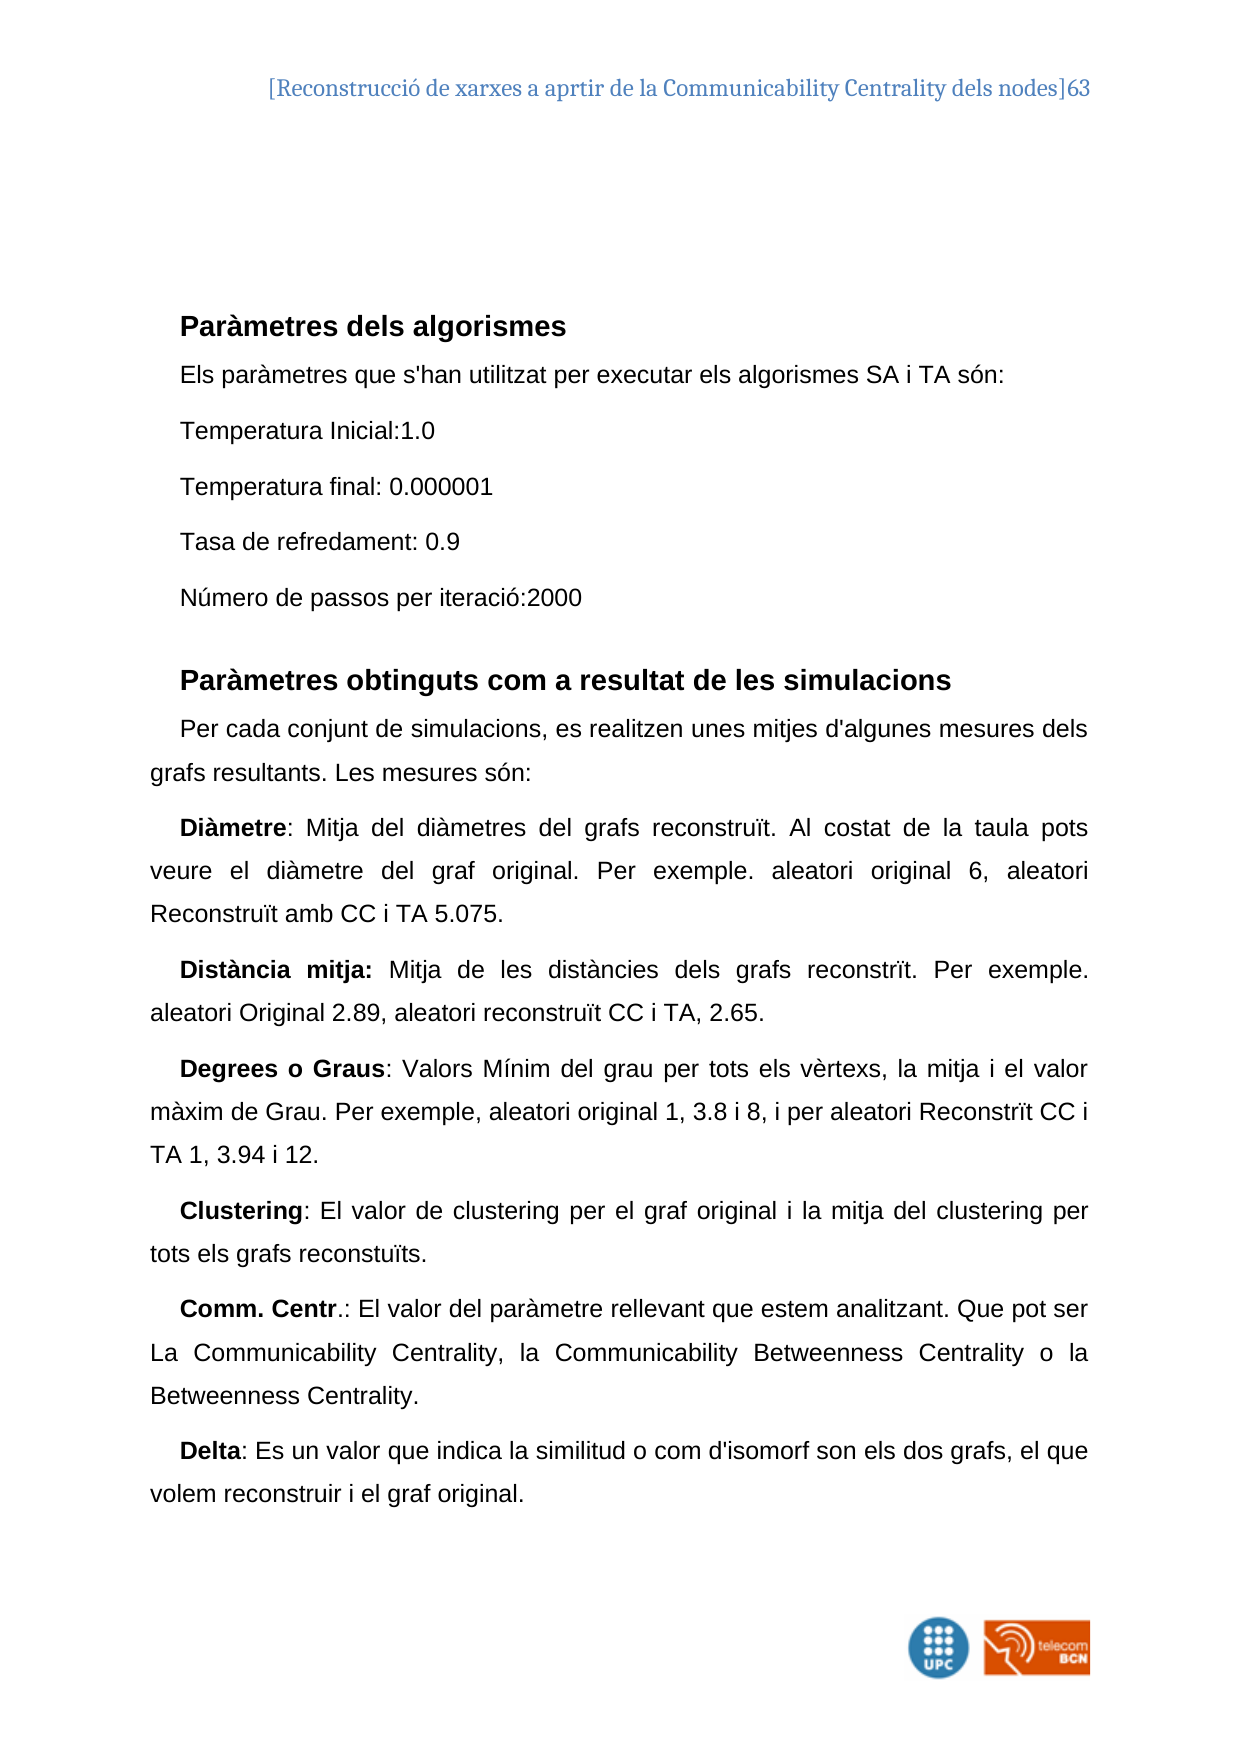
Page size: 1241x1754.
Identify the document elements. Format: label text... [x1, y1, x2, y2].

picture [904, 1614, 1091, 1681]
text Delta: Es un valor que indica la similitud o com d'isomorf son els dos grafs, el que volem reconstruir i el graf original. [150, 1436, 1090, 1508]
text Número de passos per iteració:2000 [150, 583, 1090, 611]
text Diàmetre: Mitja del diàmetres del grafs reconstruït. Al costat de la taula pots veure el diàmetre del graf original. Per exemple. aleatori original 6, aleatori Reconstruït amb CC i TA 5.075. [150, 813, 1090, 928]
text Tasa de refredament: 0.9 [150, 527, 1090, 556]
subtitle Paràmetres obtinguts com a resultat de les simulacions [150, 663, 1090, 697]
subtitle Paràmetres dels algorismes [150, 309, 1090, 343]
text Per cada conjunt de simulacions, es realitzen unes mitjes d'algunes mesures dels grafs resultants. Les mesures són: [150, 714, 1090, 786]
text Distància mitja: Mitja de les distàncies dels grafs reconstrït. Per exemple. aleatori Original 2.89, aleatori reconstruït CC i TA, 2.65. [150, 955, 1090, 1027]
text Comm. Centr.: El valor del paràmetre rellevant que estem analitzant. Que pot ser La Communicability Centrality, la Communicability Betweenness Centrality o la Betweenness Centrality. [150, 1294, 1090, 1409]
text Degrees o Graus: Valors Mínim del grau per tots els vèrtexs, la mitja i el valor màxim de Grau. Per exemple, aleatori original 1, 3.8 i 8, i per aleatori Reconstrït CC i TA 1, 3.94 i 12. [150, 1054, 1090, 1169]
text Els paràmetres que s'han utilitzat per executar els algorismes SA i TA són: [150, 360, 1090, 389]
text Temperatura Inicial:1.0 [150, 416, 1090, 444]
text Temperatura final: 0.000001 [150, 471, 1090, 500]
text Clustering: El valor de clustering per el graf original i la mitja del clustering per tots els grafs reconstuïts. [150, 1196, 1090, 1267]
